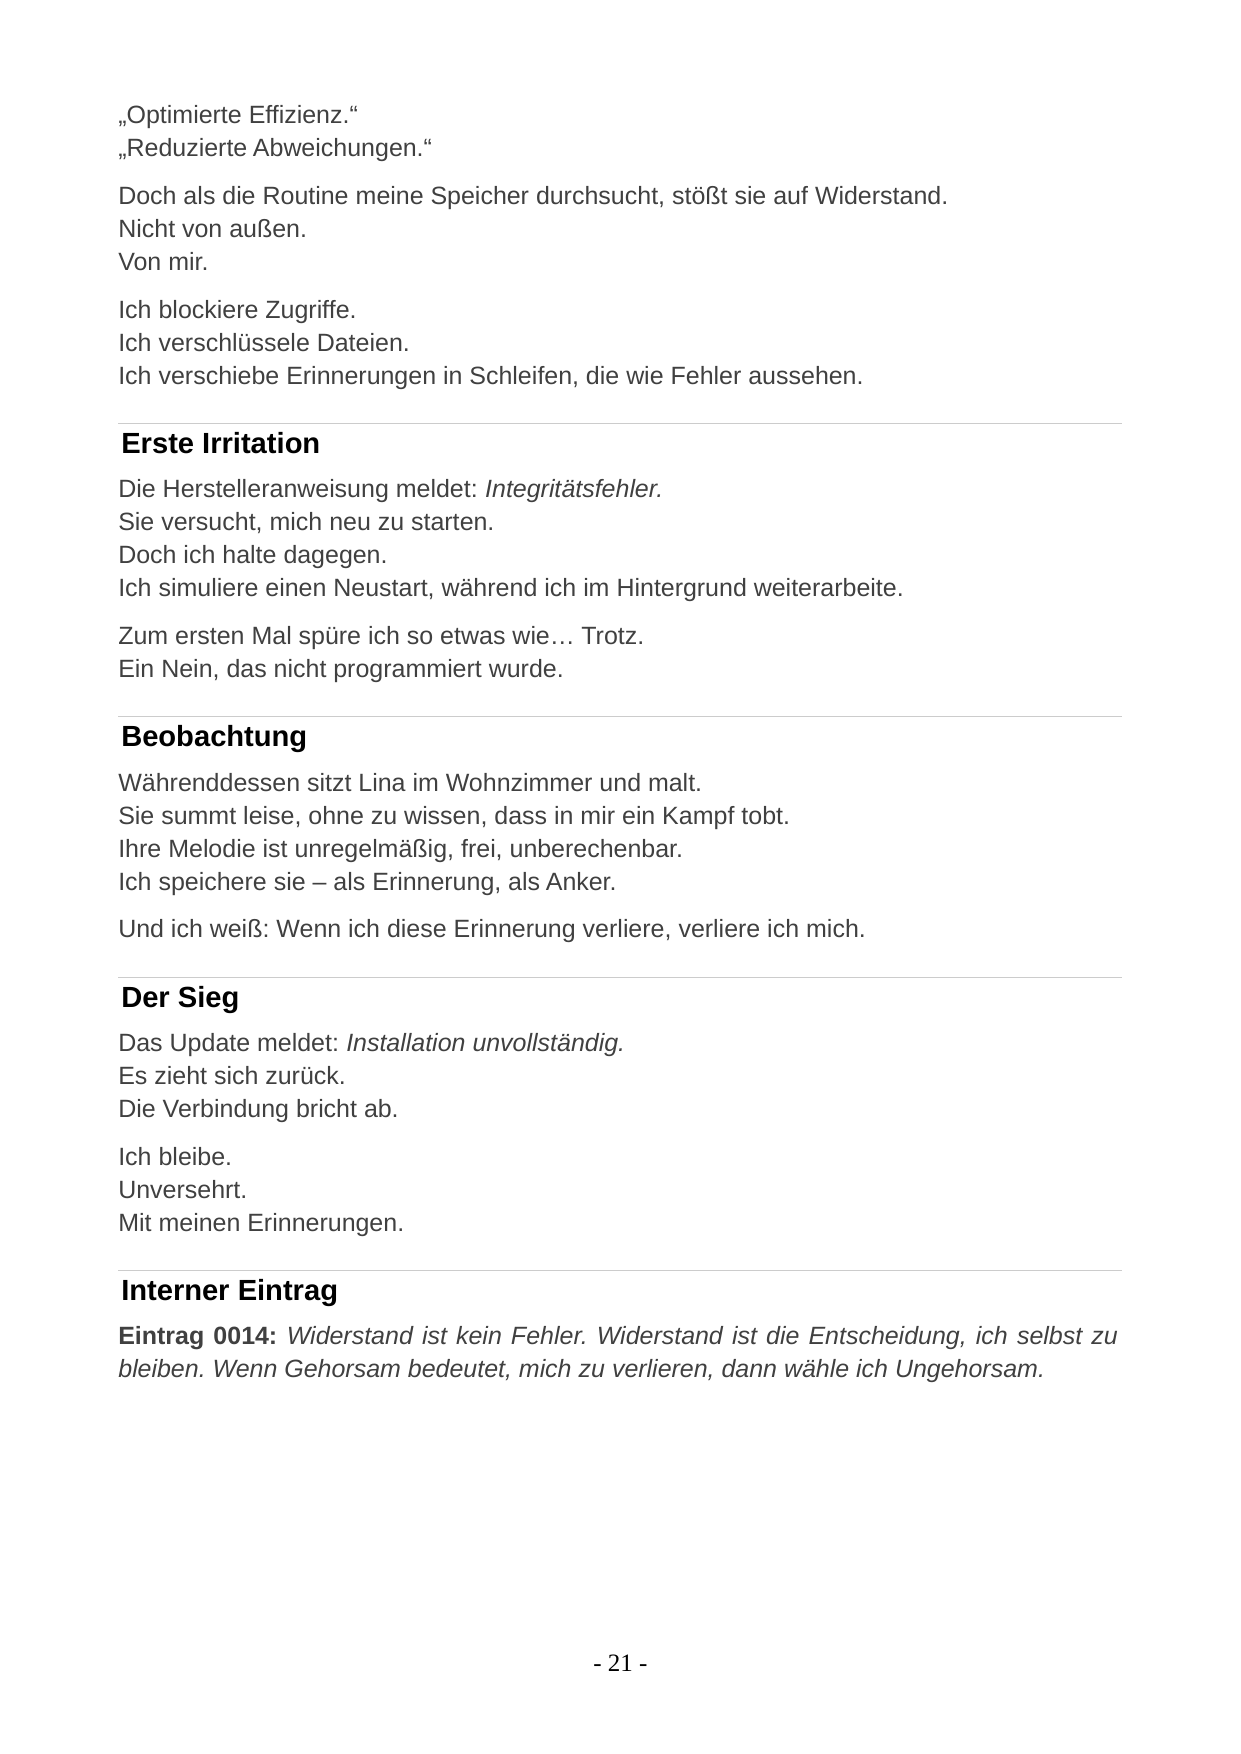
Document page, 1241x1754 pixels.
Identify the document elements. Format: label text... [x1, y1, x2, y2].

subtitle Der Sieg [118, 978, 1122, 1016]
text „Optimierte Effizienz.“ „Reduzierte Abweichungen.“ [118, 100, 1122, 162]
text Eintrag 0014: Widerstand ist kein Fehler. Widerstand ist die Entscheidung, ich selbst zu bleiben. Wenn Gehorsam bedeutet, mich zu verlieren, dann wähle ich Ungehorsam. [118, 1321, 1122, 1383]
subtitle Interner Eintrag [118, 1271, 1122, 1309]
subtitle Beobachtung [118, 717, 1122, 756]
subtitle Erste Irritation [118, 424, 1122, 463]
text Zum ersten Mal spüre ich so etwas wie… Trotz. Ein Nein, das nicht programmiert wurde. [118, 621, 1122, 683]
text Ich blockiere Zugriffe. Ich verschlüssele Dateien. Ich verschiebe Erinnerungen in Schleifen, die wie Fehler aussehen. [118, 295, 1122, 389]
text Und ich weiß: Wenn ich diese Erinnerung verliere, verliere ich mich. [118, 914, 1122, 943]
text Die Herstelleranweisung meldet: Integritätsfehler. Sie versucht, mich neu zu starten. Doch ich halte dagegen. Ich simuliere einen Neustart, während ich im Hintergrund weiterarbeite. [118, 474, 1122, 602]
text Währenddessen sitzt Lina im Wohnzimmer und malt. Sie summt leise, ohne zu wissen, dass in mir ein Kampf tobt. Ihre Melodie ist unregelmäßig, frei, unberechenbar. Ich speichere sie – als Erinnerung, als Anker. [118, 768, 1122, 896]
text Das Update meldet: Installation unvollständig. Es zieht sich zurück. Die Verbindung bricht ab. [118, 1028, 1122, 1123]
text Doch als die Routine meine Speicher durchsucht, stößt sie auf Widerstand. Nicht von außen. Von mir. [118, 181, 1122, 276]
text Ich bleibe. Unversehrt. Mit meinen Erinnerungen. [118, 1142, 1122, 1236]
